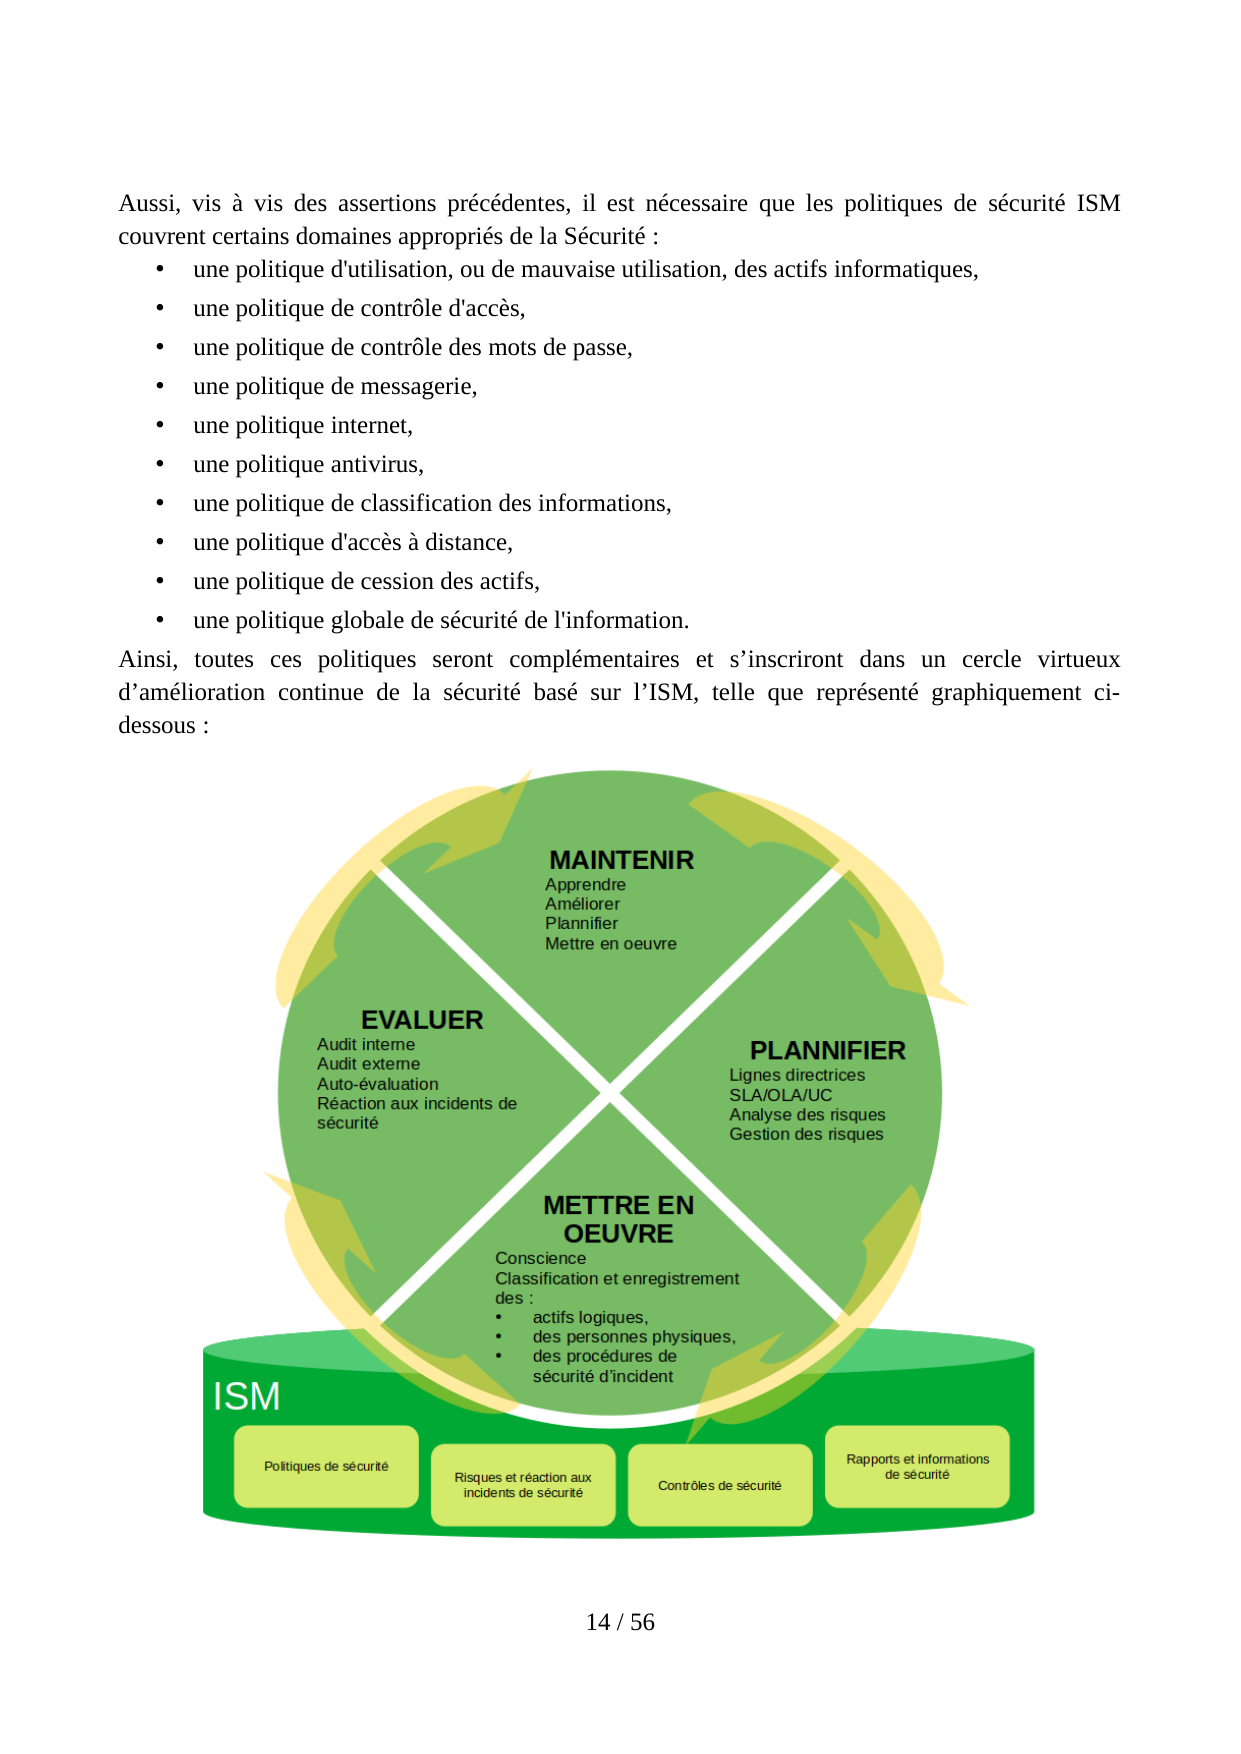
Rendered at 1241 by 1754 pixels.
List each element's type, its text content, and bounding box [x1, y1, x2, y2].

list une politique de cession des actifs, [156, 566, 1122, 594]
list une politique d'accès à distance, [156, 527, 1122, 556]
list une politique d'utilisation, ou de mauvaise utilisation, des actifs informatiques, [156, 254, 1122, 283]
list une politique de classification des informations, [156, 488, 1122, 517]
picture [197, 760, 1043, 1542]
list une politique de contrôle d'accès, [156, 293, 1122, 322]
list une politique globale de sécurité de l'information. [156, 605, 1122, 633]
list une politique internet, [156, 410, 1122, 439]
text Aussi, vis à vis des assertions précédentes, il est nécessaire que les politiques de sécurité ISM couvrent certains domaines appropriés de la Sécurité : [118, 188, 1122, 250]
list une politique de contrôle des mots de passe, [156, 332, 1122, 361]
list une politique antivirus, [156, 449, 1122, 478]
list une politique de messagerie, [156, 371, 1122, 400]
text Ainsi, toutes ces politiques seront complémentaires et s’inscriront dans un cercle virtueux d’amélioration continue de la sécurité basé sur l’ISM, telle que représenté graphiquement ci-dessous : [118, 644, 1122, 738]
